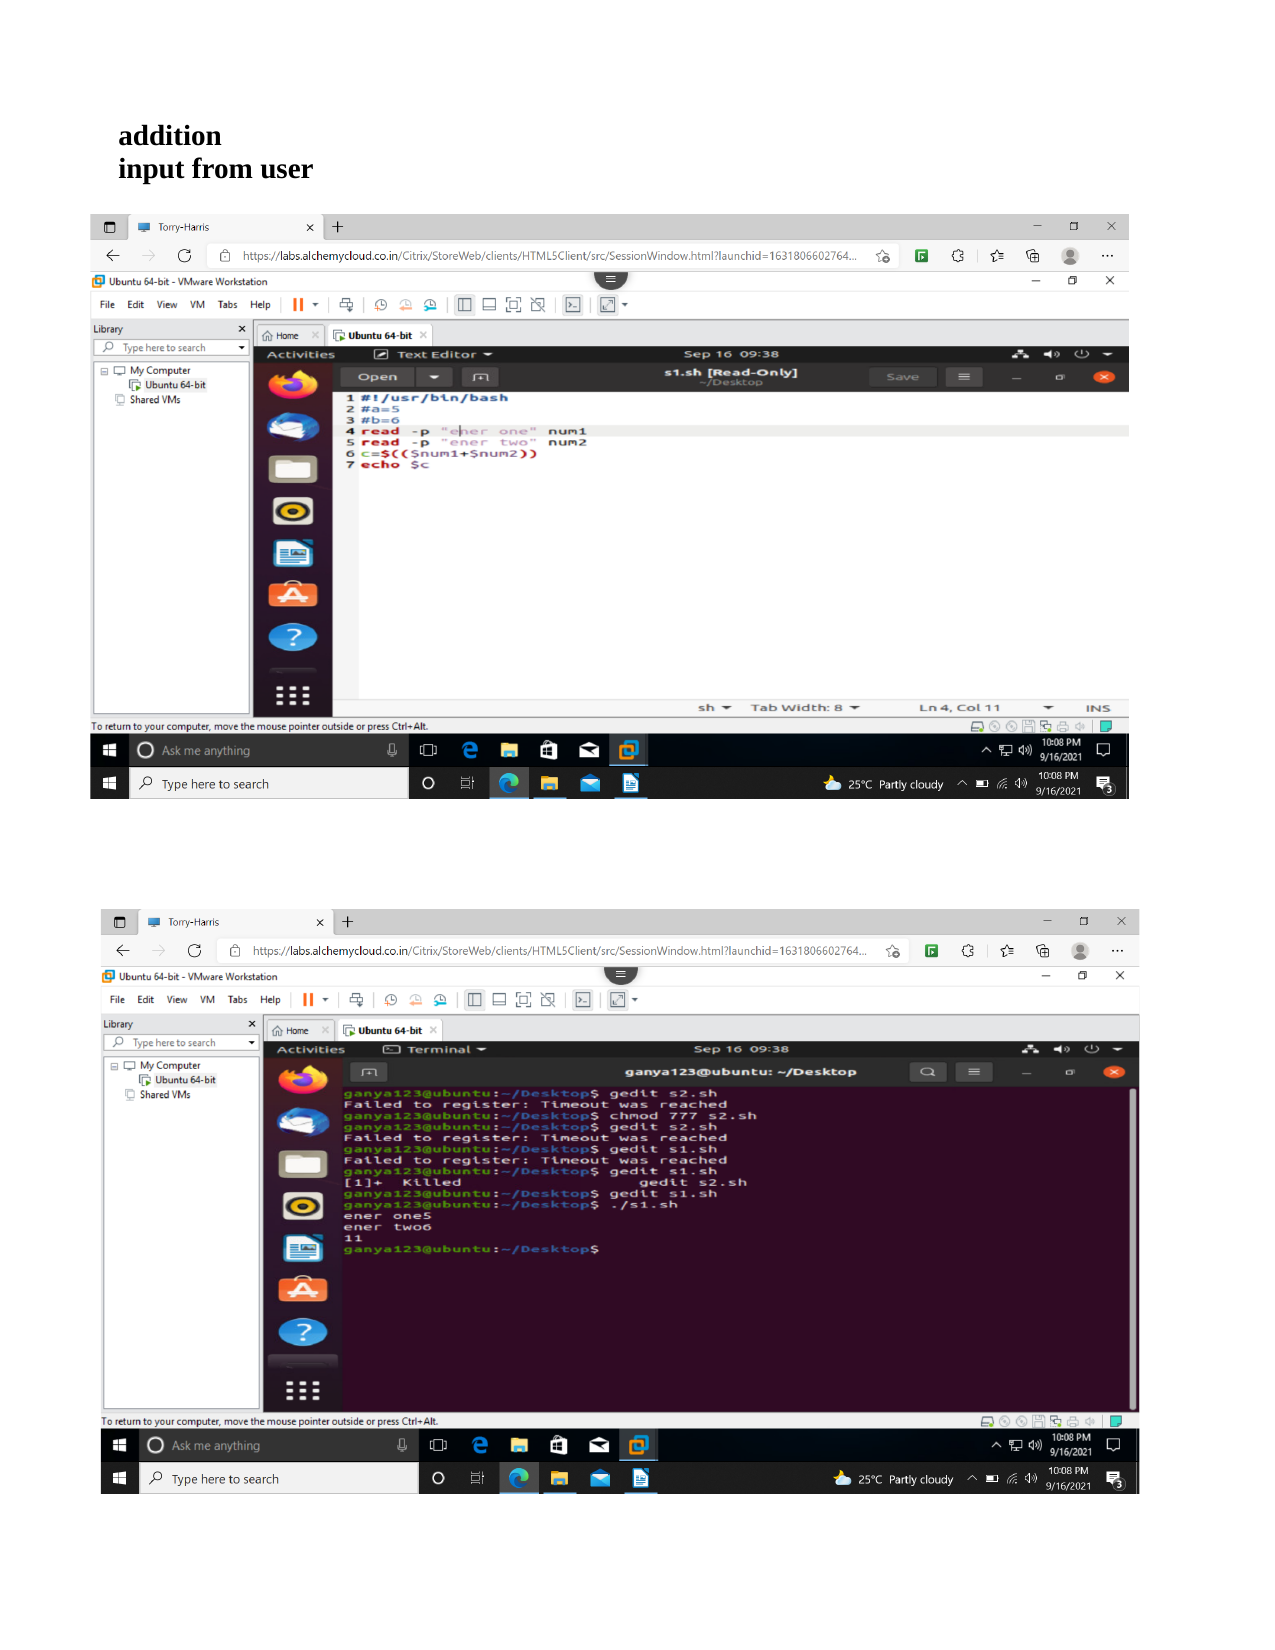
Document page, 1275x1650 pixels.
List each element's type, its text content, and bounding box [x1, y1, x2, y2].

picture [100, 909, 1140, 1494]
text input from user [118, 152, 1157, 185]
text addition [118, 118, 1157, 152]
picture [90, 214, 1129, 799]
